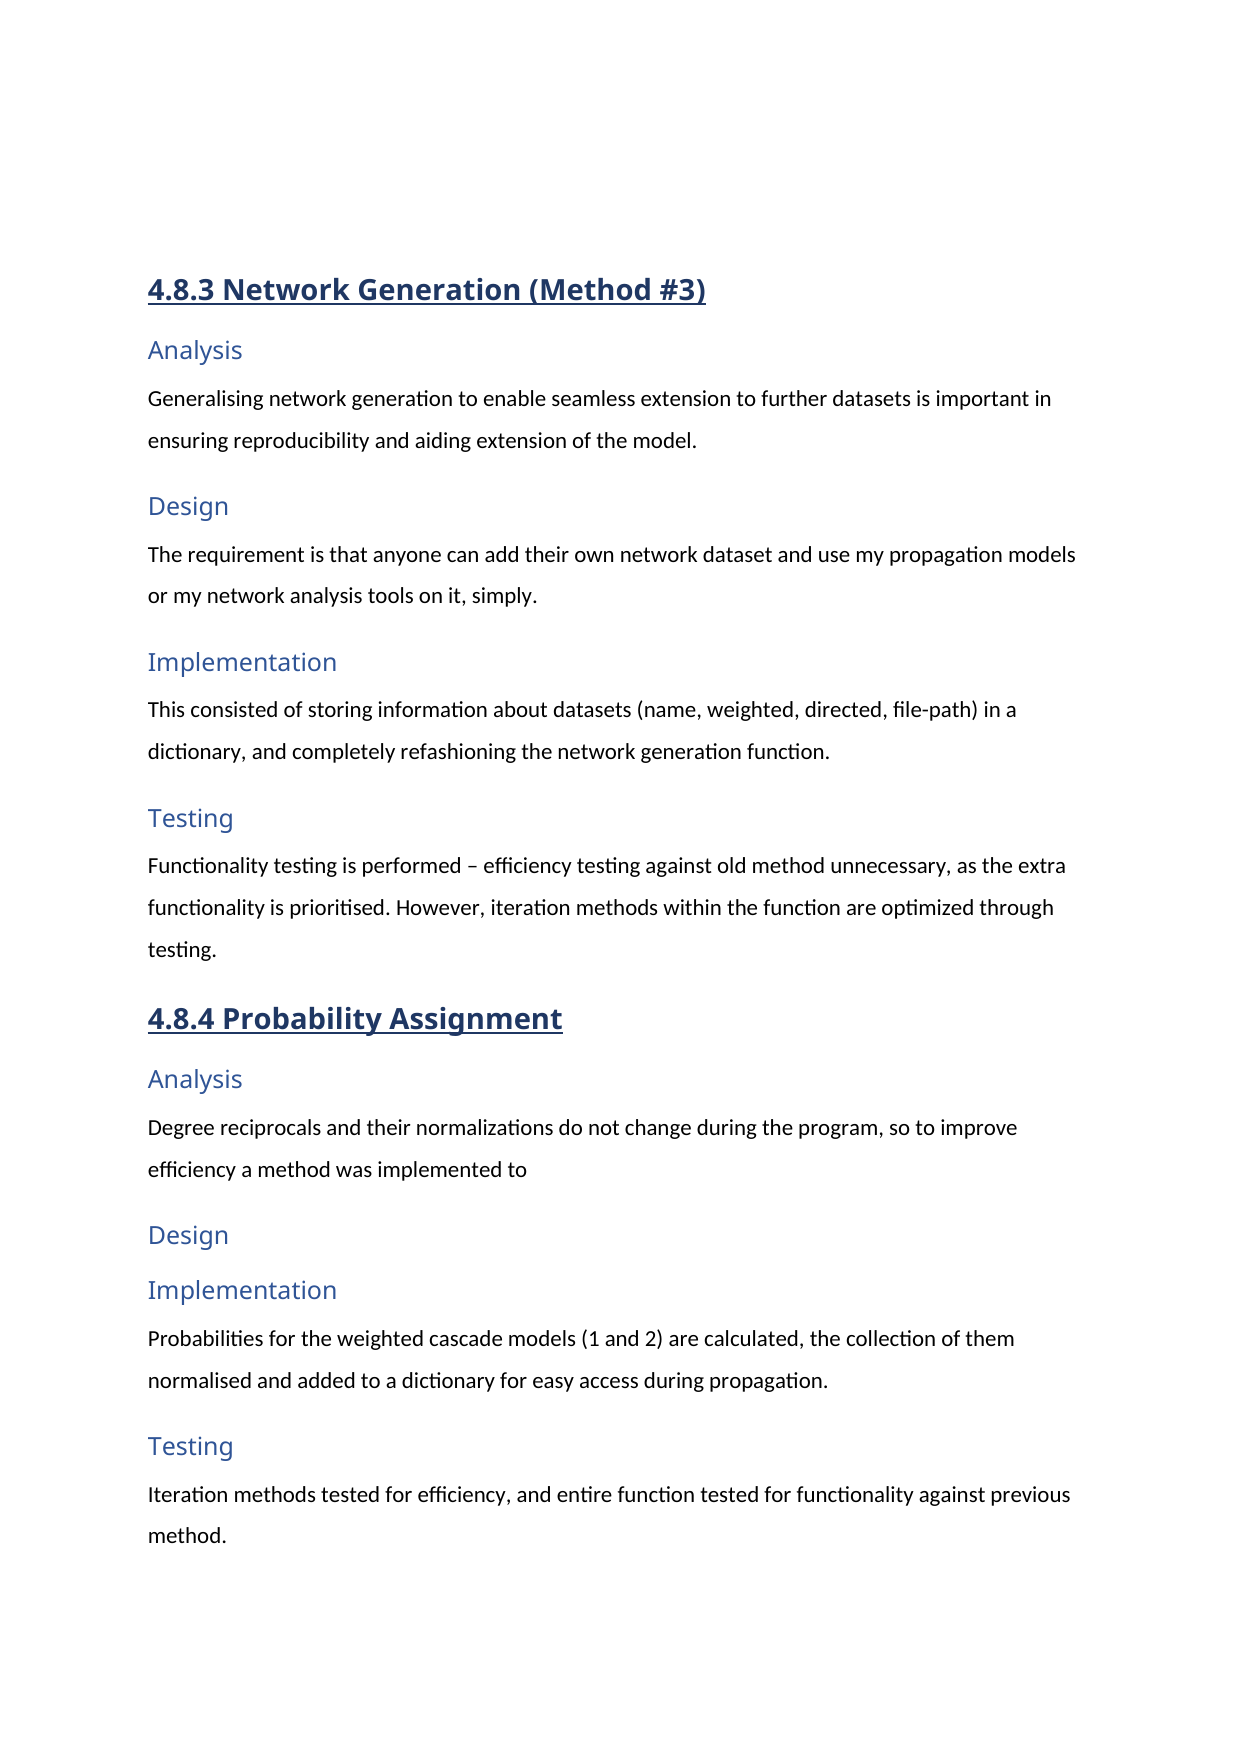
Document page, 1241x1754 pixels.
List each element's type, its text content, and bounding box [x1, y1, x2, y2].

text Probabilities for the weighted cascade models (1 and 2) are calculated, the collection of them normalised and added to a dictionary for easy access during propagation. [148, 1324, 1092, 1394]
text Degree reciprocals and their normalizations do not change during the program, so to improve efficiency a method was implemented to [148, 1113, 1092, 1183]
text Iteration methods tested for efficiency, and entire function tested for functionality against previous method. [148, 1480, 1092, 1550]
subtitle 4.8.4 Probability Assignment [148, 998, 1092, 1038]
text The requirement is that anyone can add their own network dataset and use my propagation models or my network analysis tools on it, simply. [148, 540, 1092, 610]
subtitle Testing [148, 800, 1092, 834]
subtitle 4.8.3 Network Generation (Method #3) [148, 269, 1092, 309]
text Functionality testing is performed – efficiency testing against old method unnecessary, as the extra functionality is prioritised. However, iteration methods within the function are optimized through testing. [148, 851, 1092, 963]
subtitle Design [148, 1218, 1092, 1252]
text This consisted of storing information about datasets (name, weighted, directed, file-path) in a dictionary, and completely refashioning the network generation function. [148, 696, 1092, 766]
subtitle Testing [148, 1429, 1092, 1463]
subtitle Design [148, 489, 1092, 523]
subtitle Implementation [148, 644, 1092, 678]
subtitle Analysis [148, 333, 1092, 367]
text Generalising network generation to enable seamless extension to further datasets is important in ensuring reproducibility and aiding extension of the model. [148, 384, 1092, 454]
subtitle Implementation [148, 1273, 1092, 1307]
subtitle Analysis [148, 1062, 1092, 1096]
